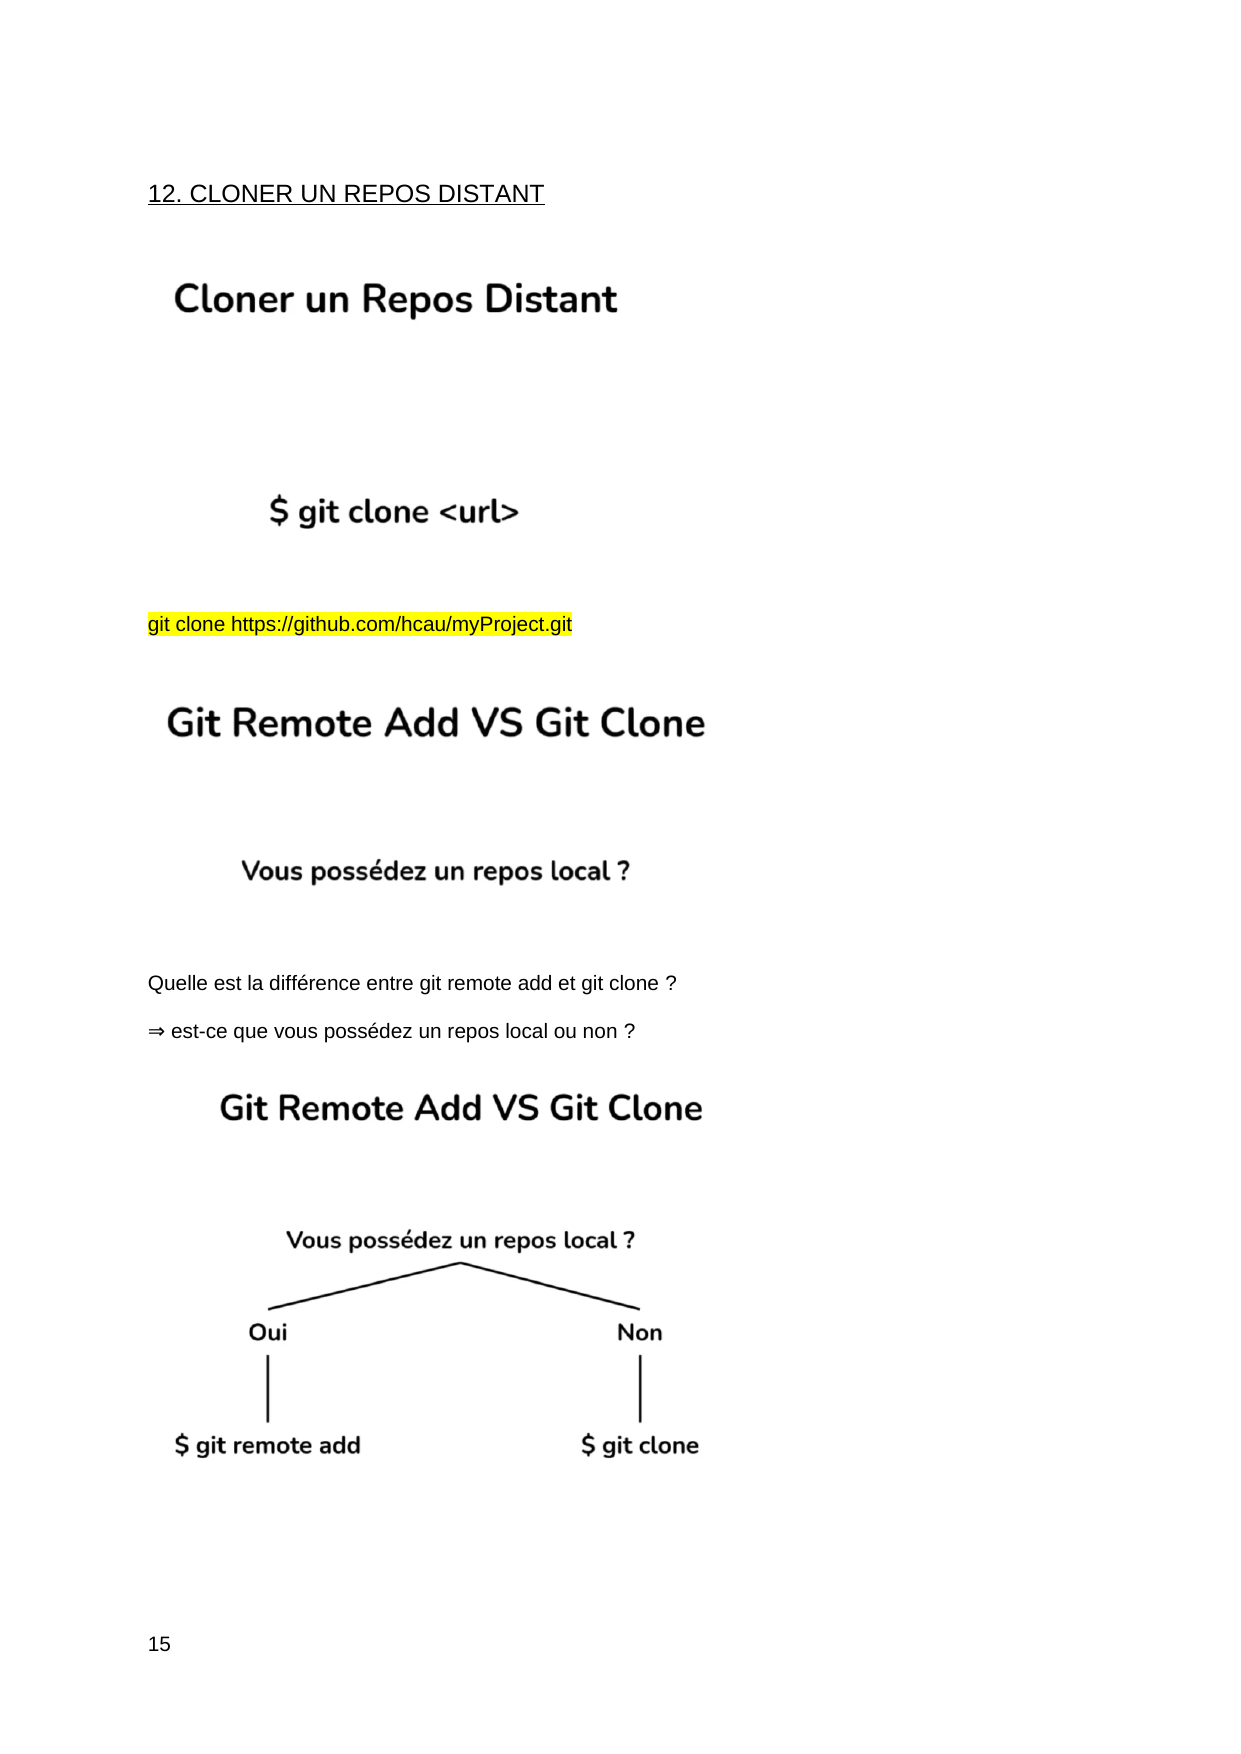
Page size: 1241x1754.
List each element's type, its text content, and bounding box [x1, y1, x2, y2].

text git clone https://github.com/hcau/myProject.git [148, 612, 1093, 636]
subtitle 12. Cloner un Repos Distant [148, 179, 1093, 208]
text ⇒ est-ce que vous possédez un repos local ou non ? [148, 1019, 1093, 1043]
picture [135, 695, 735, 904]
picture [154, 1083, 729, 1479]
text Quelle est la différence entre git remote add et git clone ? [148, 971, 1093, 995]
picture [149, 267, 662, 549]
